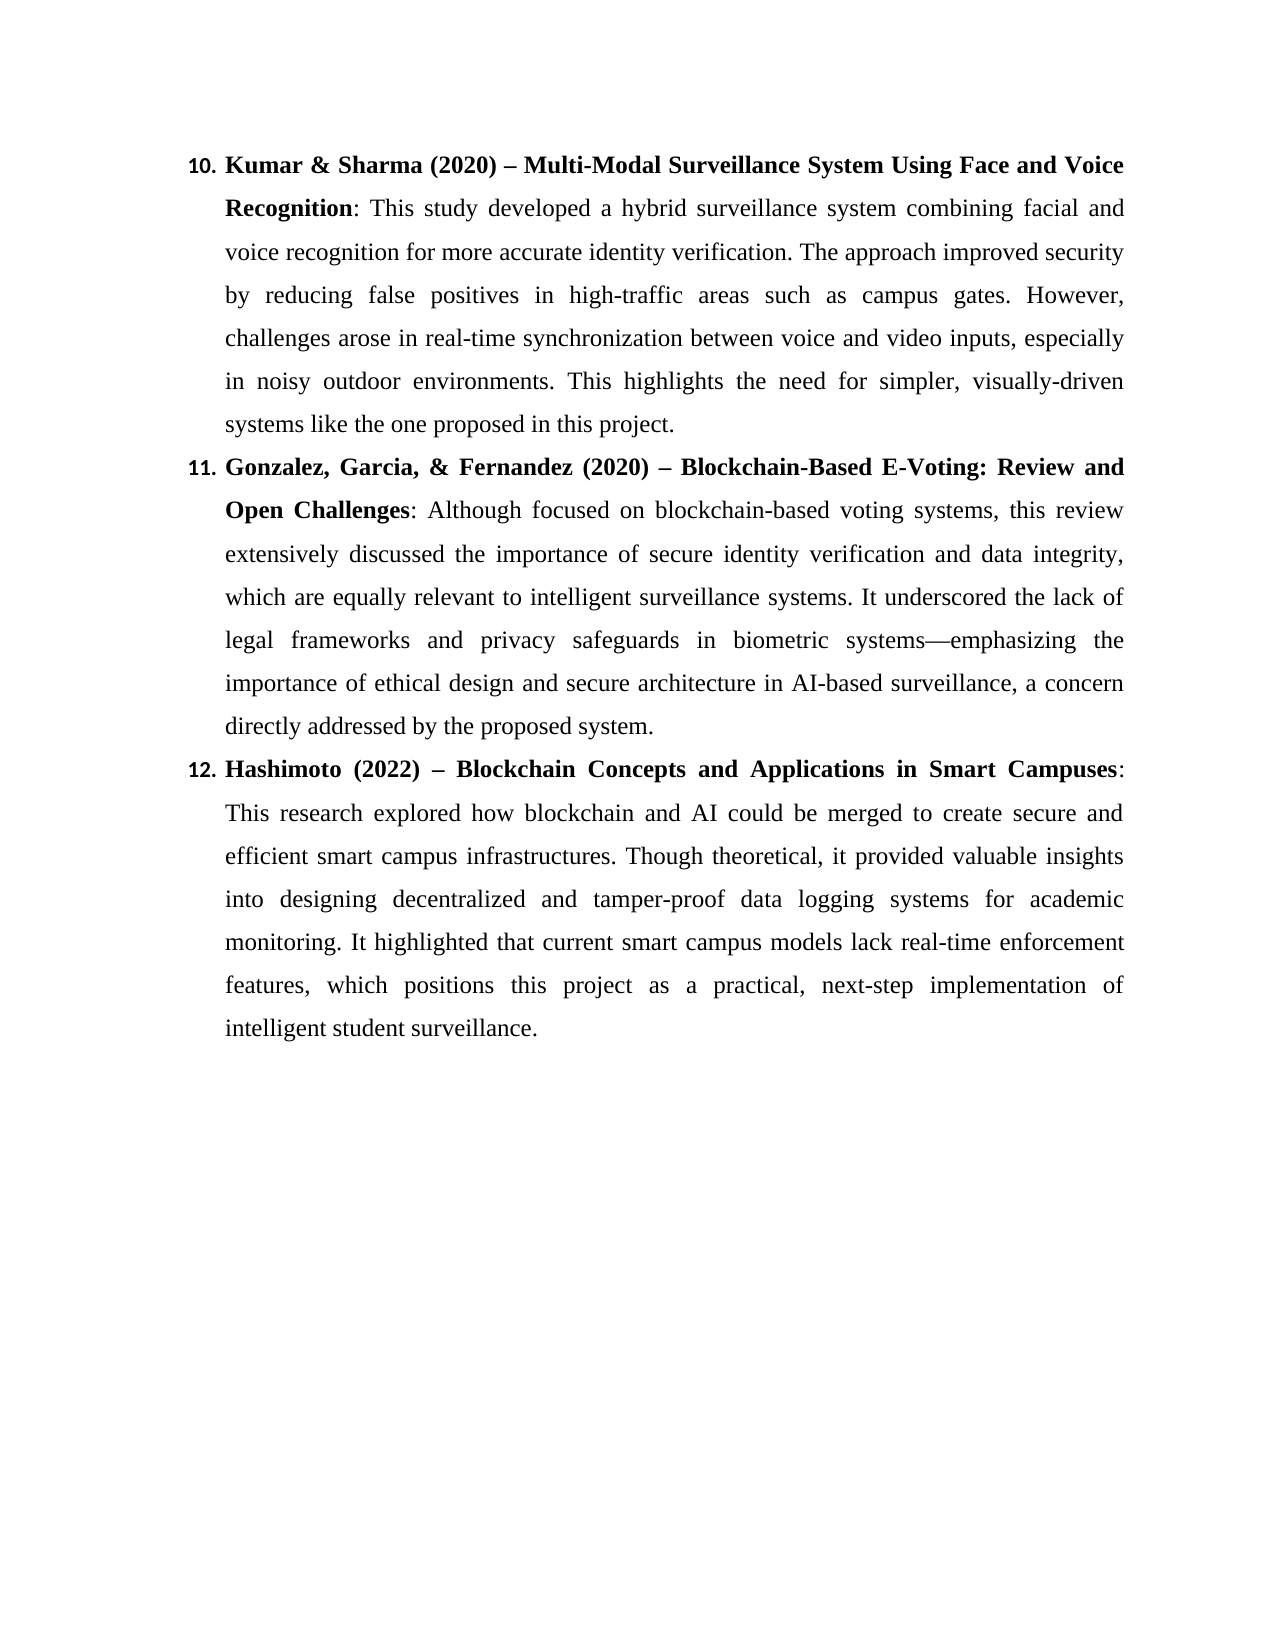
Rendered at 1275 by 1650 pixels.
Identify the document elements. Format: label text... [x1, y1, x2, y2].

list Kumar & Sharma (2020) – Multi-Modal Surveillance System Using Face and Voice Recognition: This study developed a hybrid surveillance system combining facial and voice recognition for more accurate identity verification. The approach improved security by reducing false positives in high-traffic areas such as campus gates. However, challenges arose in real-time synchronization between voice and video inputs, especially in noisy outdoor environments. This highlights the need for simpler, visually-driven systems like the one proposed in this project. [187, 150, 1125, 438]
list Hashimoto (2022) – Blockchain Concepts and Applications in Smart Campuses: This research explored how blockchain and AI could be merged to create secure and efficient smart campus infrastructures. Though theoretical, it provided valuable insights into designing decentralized and tamper-proof data logging systems for academic monitoring. It highlighted that current smart campus models lack real-time enforcement features, which positions this project as a practical, next-step implementation of intelligent student surveillance. [187, 754, 1125, 1042]
list Gonzalez, Garcia, & Fernandez (2020) – Blockchain-Based E-Voting: Review and Open Challenges: Although focused on blockchain-based voting systems, this review extensively discussed the importance of secure identity verification and data integrity, which are equally relevant to intelligent surveillance systems. It underscored the lack of legal frameworks and privacy safeguards in biometric systems—emphasizing the importance of ethical design and secure architecture in AI-based surveillance, a concern directly addressed by the proposed system. [187, 452, 1125, 740]
